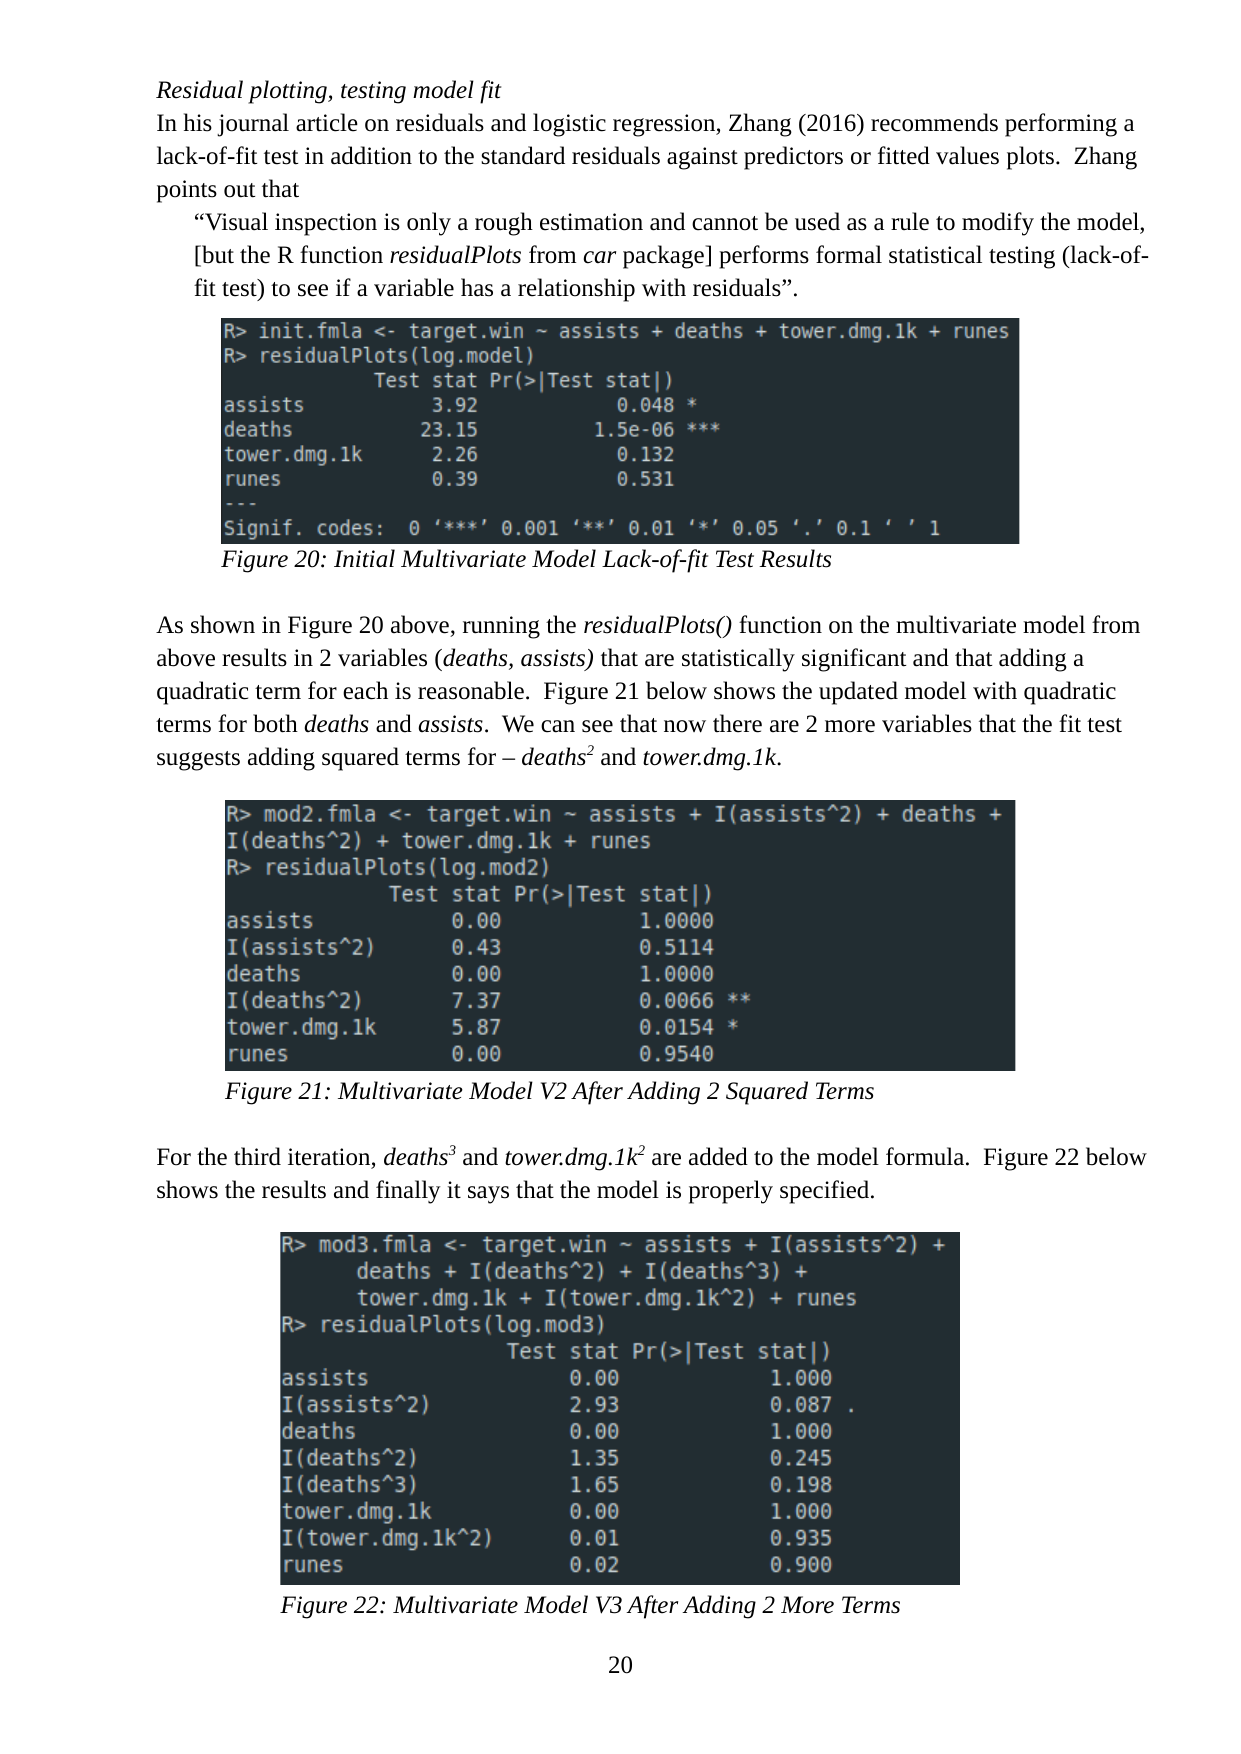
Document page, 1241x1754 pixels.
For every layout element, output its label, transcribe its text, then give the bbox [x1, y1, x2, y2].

text As shown in Figure 20 above, running the residualPlots() function on the multivariate model from above results in 2 variables (deaths, assists) that are statistically significant and that adding a quadratic term for each is reasonable. Figure 21 below shows the updated model with quadratic terms for both deaths and assists. We can see that now there are 2 more variables that the fit test suggests adding squared terms for – deaths2 and tower.dmg.1k. [156, 610, 1159, 771]
text Figure 21: Multivariate Model V2 After Adding 2 Squared Terms [225, 1071, 1016, 1104]
picture [225, 800, 1016, 1071]
picture [280, 1232, 960, 1585]
text In his journal article on residuals and logistic regression, Zhang (2016) recommends performing a lack-of-fit test in addition to the standard residuals against predictors or fitted values plots. Zhang points out that [156, 108, 1159, 203]
picture [221, 318, 1020, 544]
text For the third iteration, deaths3 and tower.dmg.1k2 are added to the model formula. Figure 22 below shows the results and finally it says that the model is properly specified. [156, 1142, 1159, 1203]
text Figure 22: Multivariate Model V3 After Adding 2 More Terms [280, 1585, 960, 1618]
text Residual plotting, testing model fit [156, 75, 1159, 104]
text Figure 20: Initial Multivariate Model Lack-of-fit Test Results [221, 544, 1019, 573]
text “Visual inspection is only a rough estimation and cannot be used as a rule to modify the model, [but the R function residualPlots from car package] performs formal statistical testing (lack-of-fit test) to see if a variable has a relationship with residuals”. [193, 207, 1159, 302]
